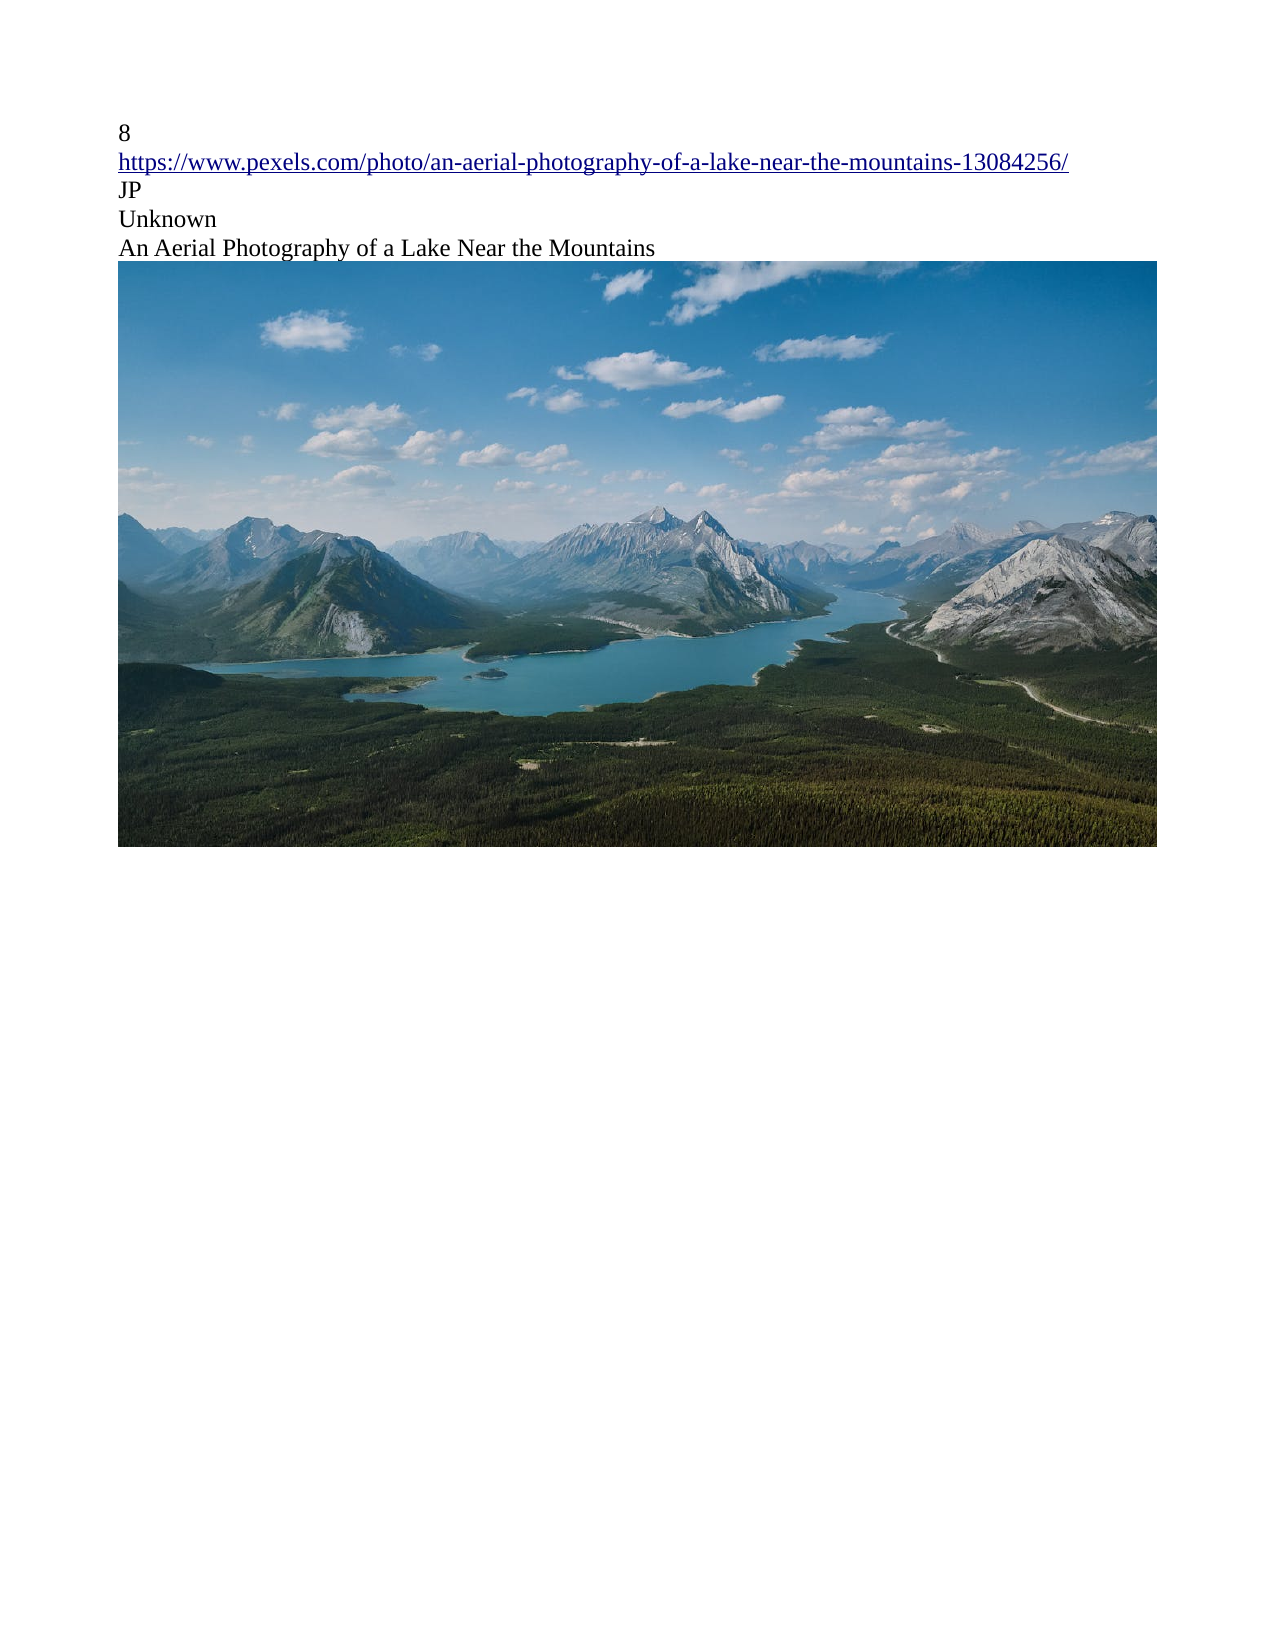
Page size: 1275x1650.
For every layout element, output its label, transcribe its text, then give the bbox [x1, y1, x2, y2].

picture [1119, 261, 1157, 274]
text JP [118, 176, 1157, 204]
text Unknown [118, 204, 1157, 233]
text 8 [118, 118, 1157, 147]
text An Aerial Photography of a Lake Near the Mountains [118, 233, 1157, 261]
text https://www.pexels.com/photo/an-aerial-photography-of-a-lake-near-the-mountains-13084256/ [118, 147, 1157, 176]
picture [118, 261, 1157, 847]
